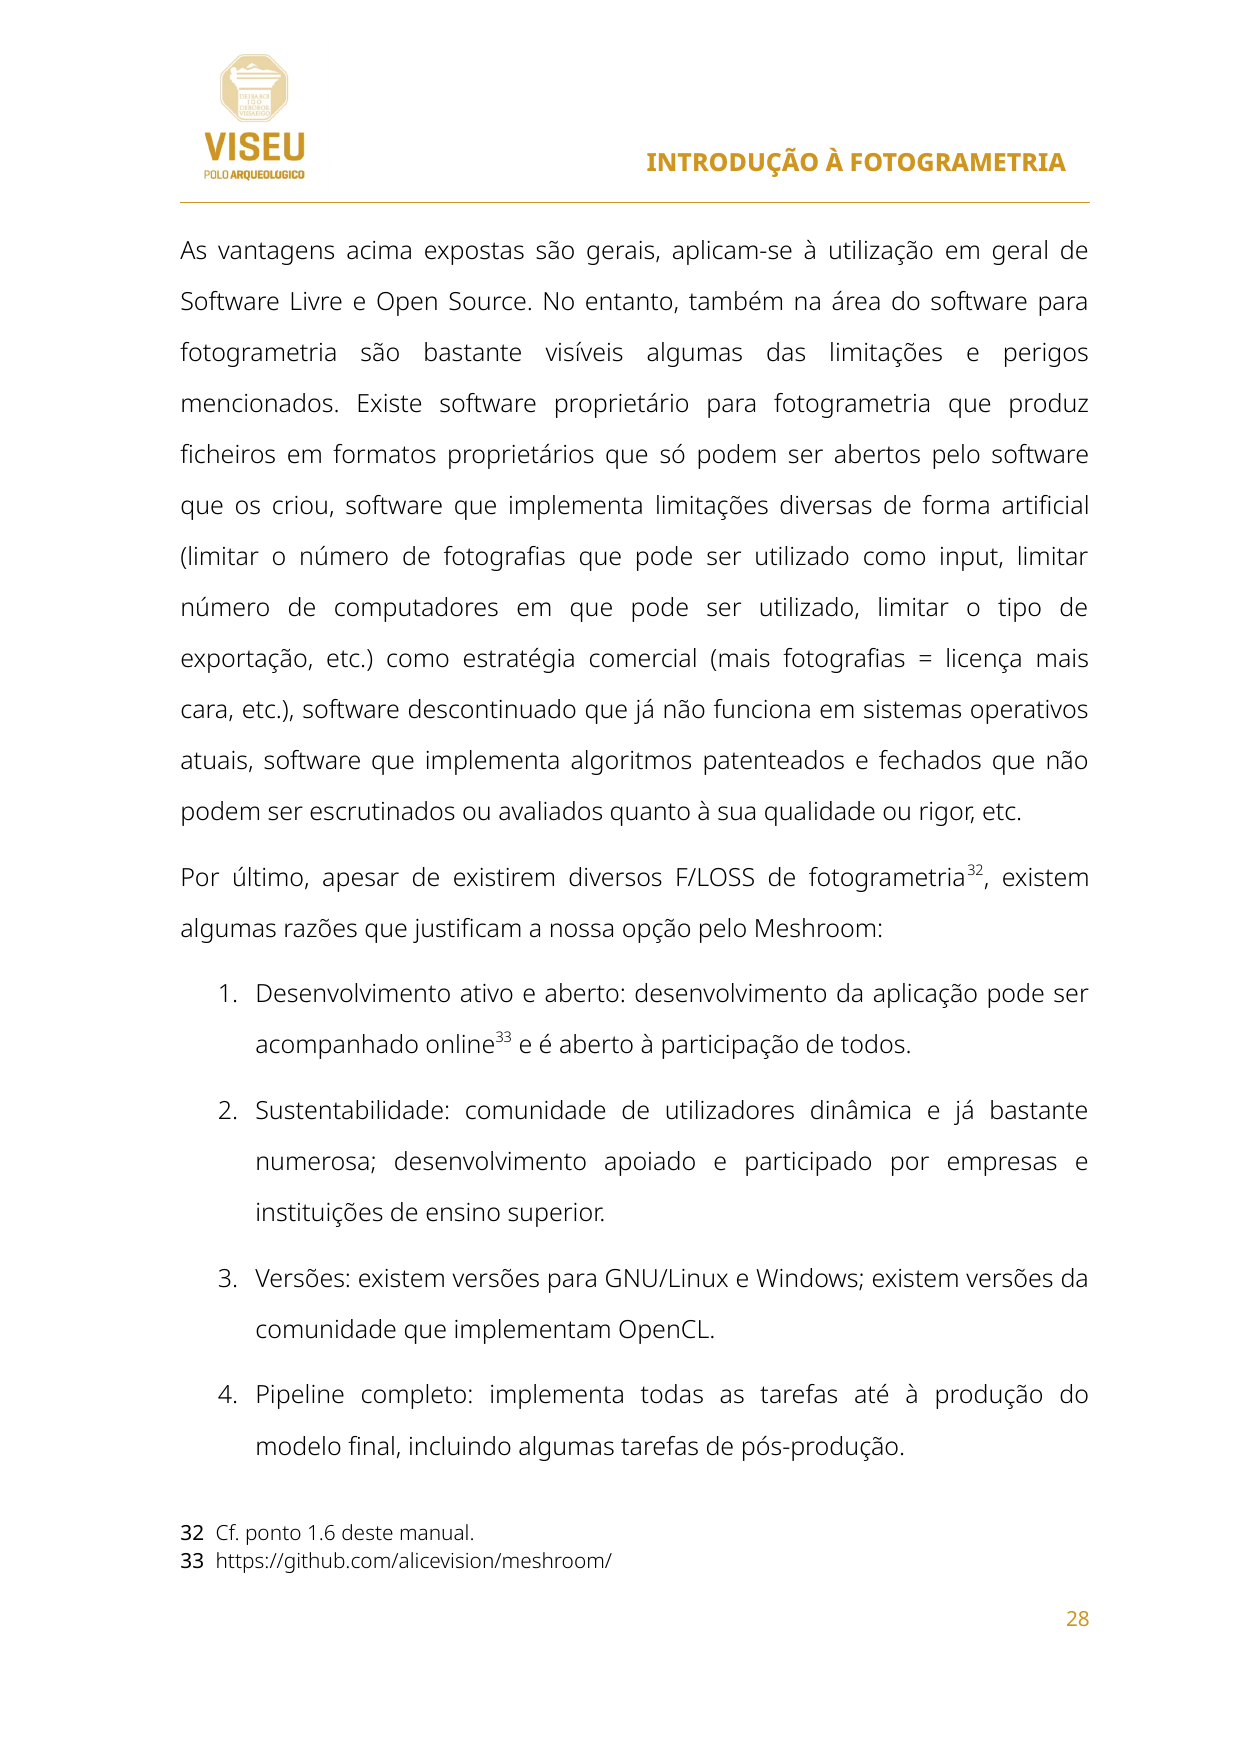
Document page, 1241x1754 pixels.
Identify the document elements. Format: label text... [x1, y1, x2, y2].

list Sustentabilidade: comunidade de utilizadores dinâmica e já bastante numerosa; desenvolvimento apoiado e participado por empresas e instituições de ensino superior. [218, 1093, 1090, 1229]
list https://github.com/alicevision/meshroom/ [180, 1547, 1090, 1575]
text Por último, apesar de existirem diversos F/LOSS de fotogrametria, existem algumas razões que justificam a nossa opção pelo Meshroom: [180, 859, 1090, 944]
list Pipeline completo: implementa todas as tarefas até à produção do modelo final, incluindo algumas tarefas de pós-produção. [218, 1377, 1090, 1462]
list Desenvolvimento ativo e aberto: desenvolvimento da aplicação pode ser acompanhado online e é aberto à participação de todos. [218, 976, 1090, 1061]
list Versões: existem versões para GNU/Linux e Windows; existem versões da comunidade que implementam OpenCL. [218, 1261, 1090, 1346]
text Cf. ponto 1.6 deste manual. [180, 1518, 1090, 1547]
text As vantagens acima expostas são gerais, aplicam-se à utilização em geral de Software Livre e Open Source. No entanto, também na área do software para fotogrametria são bastante visíveis algumas das limitações e perigos mencionados. Existe software proprietário para fotogrametria que produz ficheiros em formatos proprietários que só podem ser abertos pelo software que os criou, software que implementa limitações diversas de forma artificial (limitar o número de fotografias que pode ser utilizado como input, limitar número de computadores em que pode ser utilizado, limitar o tipo de exportação, etc.) como estratégia comercial (mais fotografias = licença mais cara, etc.), software descontinuado que já não funciona em sistemas operativos atuais, software que implementa algoritmos patenteados e fechados que não podem ser escrutinados ou avaliados quanto à sua qualidade ou rigor, etc. [180, 232, 1090, 828]
